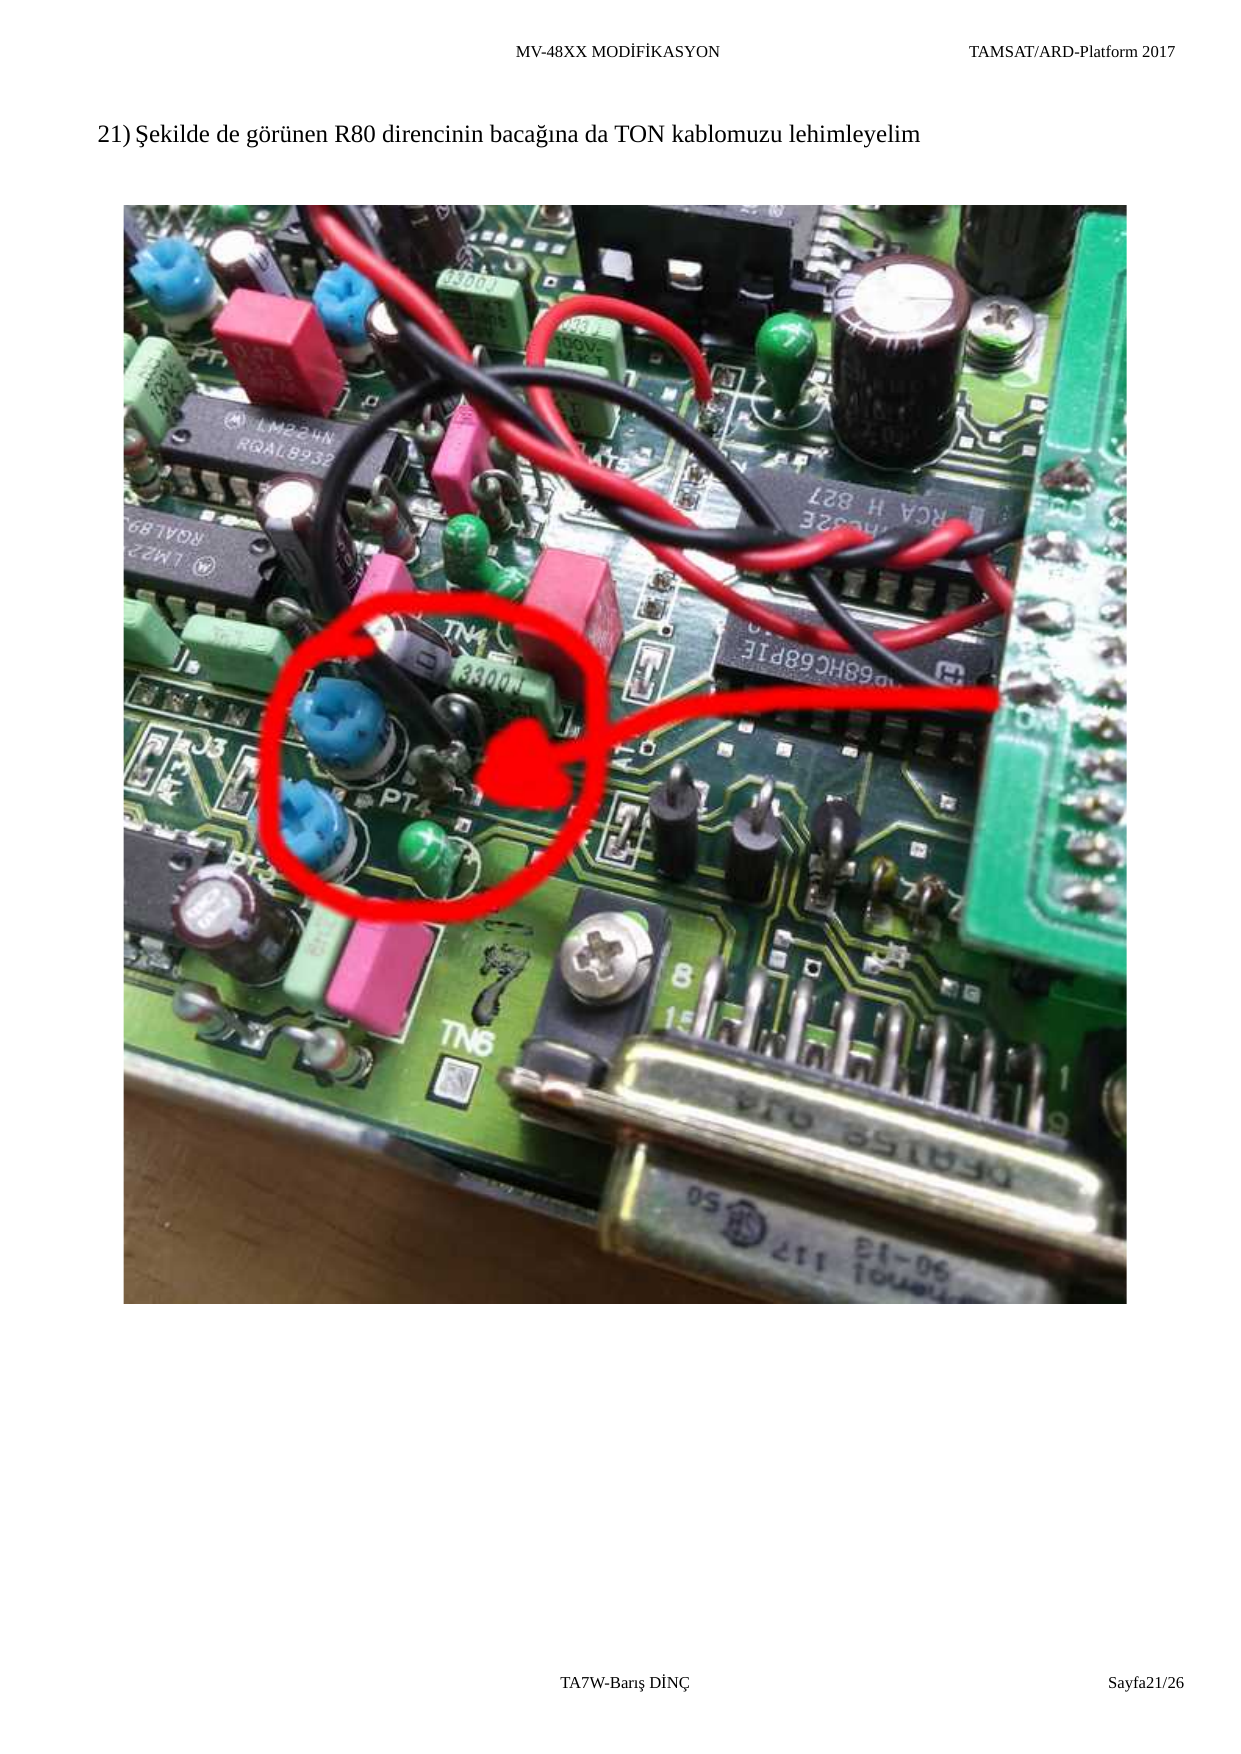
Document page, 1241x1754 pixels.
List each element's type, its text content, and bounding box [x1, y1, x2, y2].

list Şekilde de görünen R80 direncinin bacağına da TON kablomuzu lehimleyelim [97, 119, 1190, 148]
picture [123, 205, 1127, 1304]
